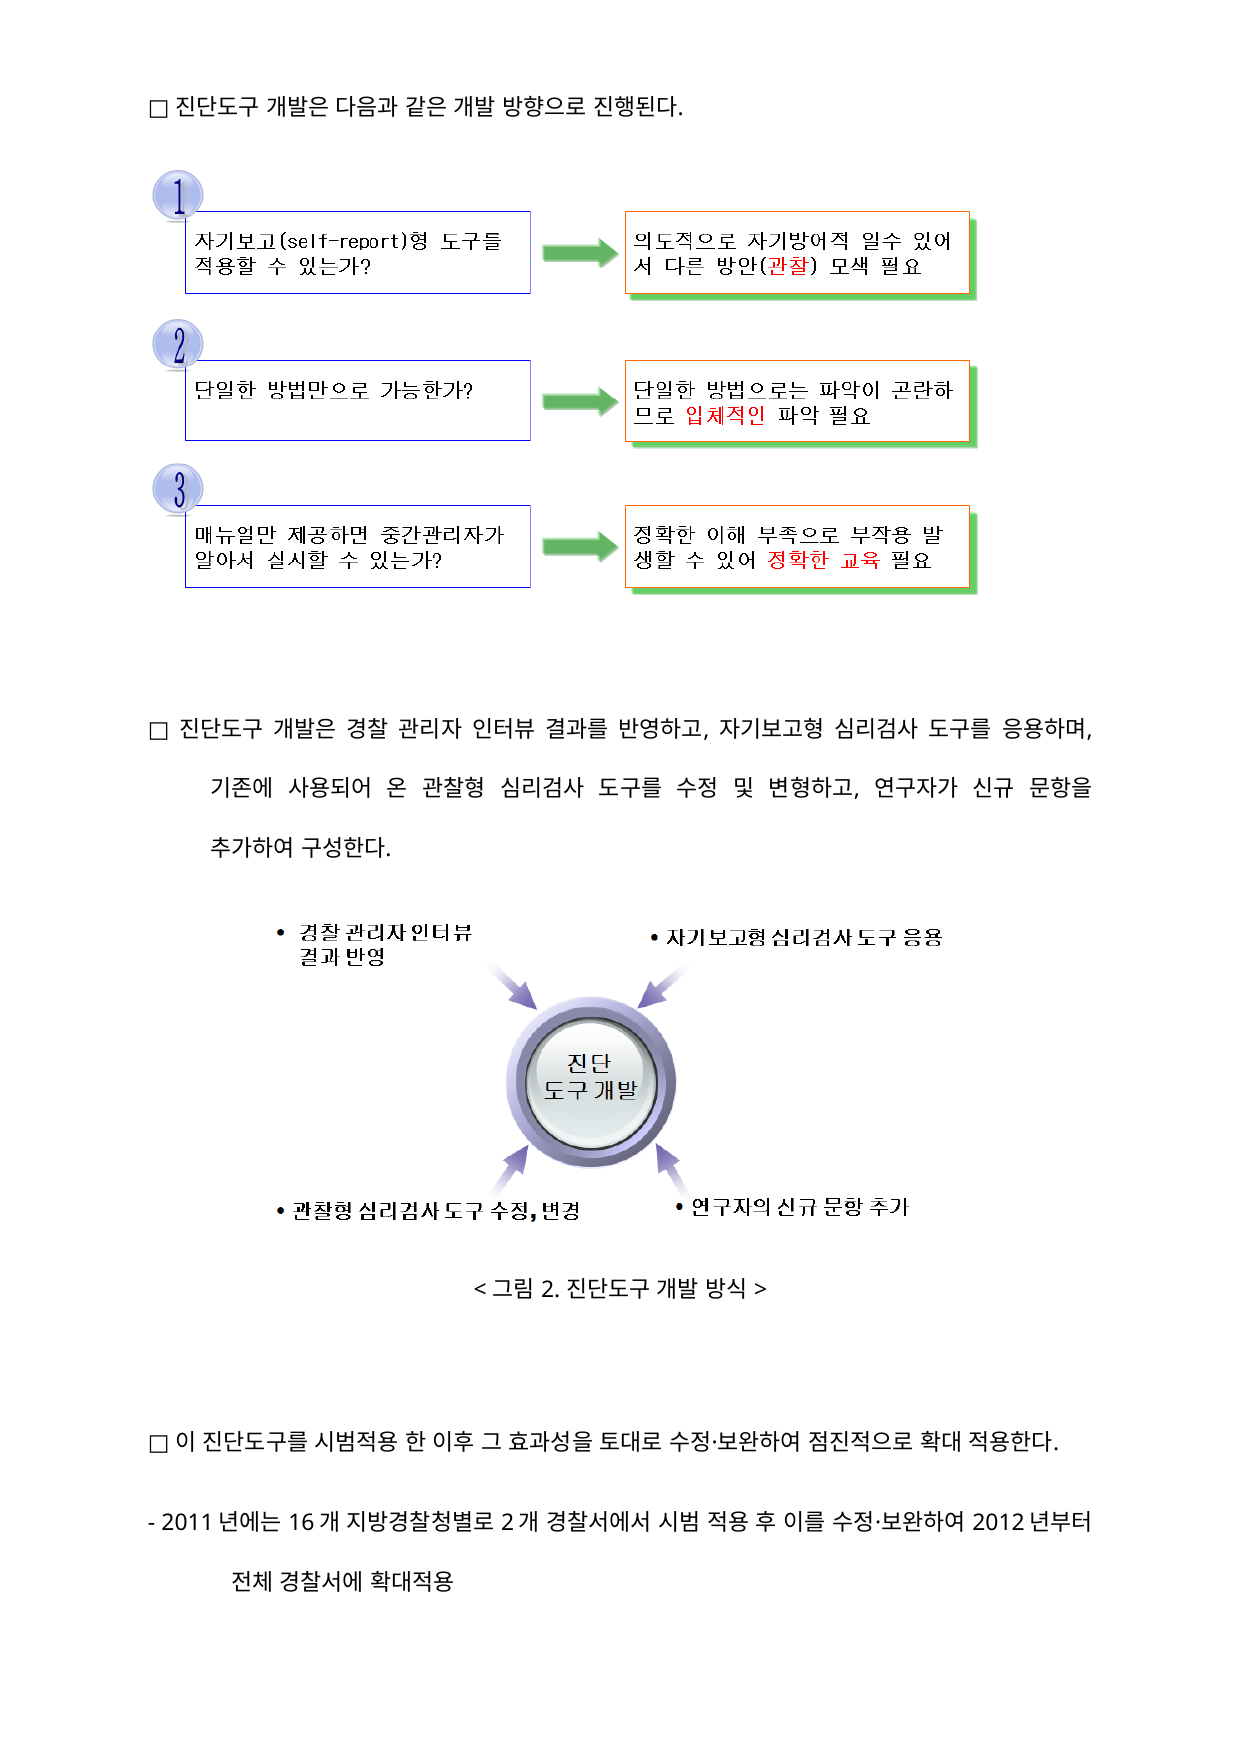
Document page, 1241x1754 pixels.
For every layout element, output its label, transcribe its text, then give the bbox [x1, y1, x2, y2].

text □ 진단도구 개발은 경찰 관리자 인터뷰 결과를 반영하고, 자기보고형 심리검사 도구를 응용하며, 기존에 사용되어 온 관찰형 심리검사 도구를 수정 및 변형하고, 연구자가 신규 문항을 추가하여 구성한다. [148, 710, 1093, 863]
text - 2011년에는 16개 지방경찰청별로 2개 경찰서에서 시범 적용 후 이를 수정·보완하여 2012년부터 전체 경찰서에 확대적용 [148, 1504, 1093, 1597]
text □ 이 진단도구를 시범적용 한 이후 그 효과성을 토대로 수정·보완하여 점진적으로 확대 적용한다. [148, 1423, 1093, 1457]
text < 그림 2. 진단도구 개발 방식 > [148, 1271, 1093, 1304]
text □ 진단도구 개발은 다음과 같은 개발 방향으로 진행된다. [148, 88, 1093, 122]
